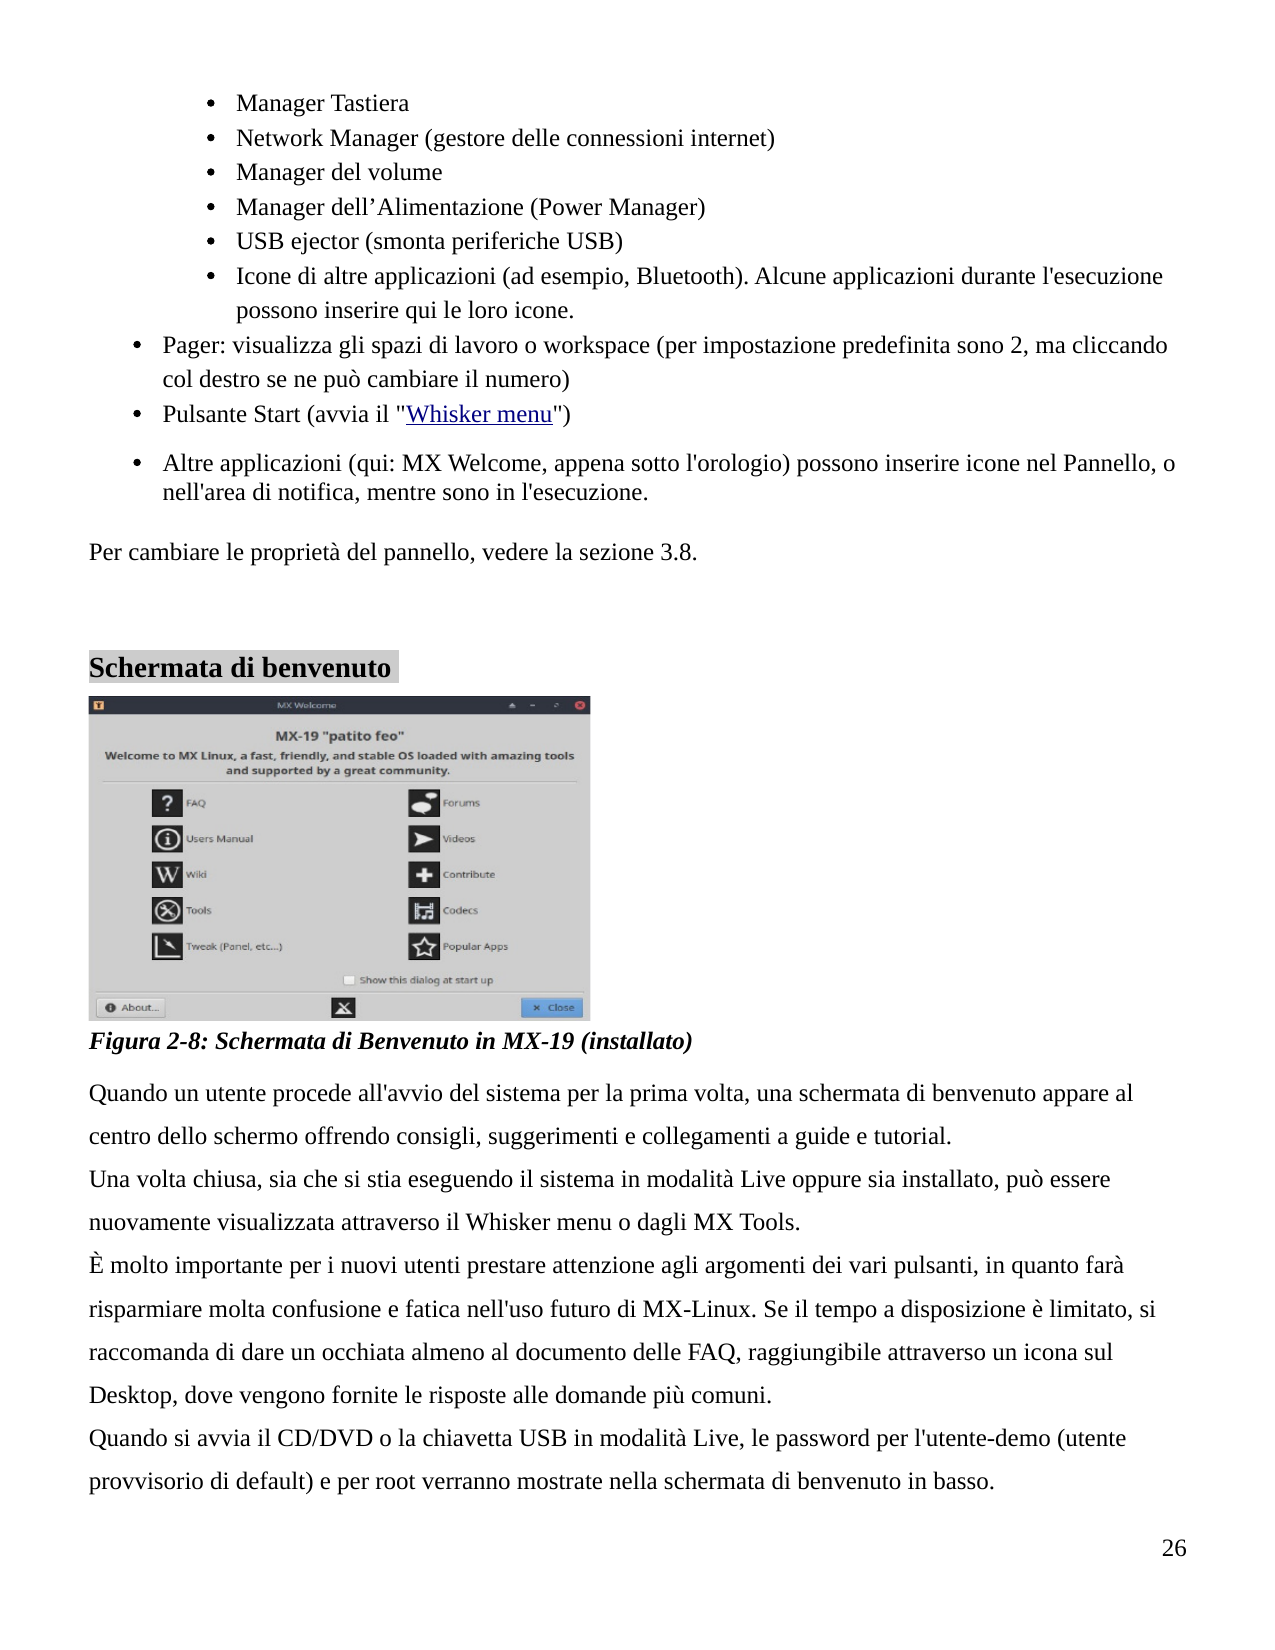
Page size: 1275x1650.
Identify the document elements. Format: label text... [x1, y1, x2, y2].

list Pulsante Start (avvia il "Whisker menu") [133, 399, 1186, 428]
list Altre applicazioni (qui: MX Welcome, appena sotto l'orologio) possono inserire icone nel Pannello, o nell'area di notifica, mentre sono in l'esecuzione. [133, 448, 1186, 505]
list Network Manager (gestore delle connessioni internet) [206, 123, 1186, 152]
list Pager: visualizza gli spazi di lavoro o workspace (per impostazione predefinita sono 2, ma cliccando col destro se ne può cambiare il numero) [133, 330, 1186, 393]
text Figura 2-8: Schermata di Benvenuto in MX-19 (installato) [88, 1026, 1186, 1055]
text Una volta chiusa, sia che si stia eseguendo il sistema in modalità Live oppure sia installato, può essere nuovamente visualizzata attraverso il Whisker menu o dagli MX Tools. [88, 1164, 1186, 1236]
subtitle Schermata di benvenuto [399, 650, 1186, 683]
text È molto importante per i nuovi utenti prestare attenzione agli argomenti dei vari pulsanti, in quanto farà risparmiare molta confusione e fatica nell'uso futuro di MX-Linux. Se il tempo a disposizione è limitato, si raccomanda di dare un occhiata almeno al documento delle FAQ, raggiungibile attraverso un icona sul Desktop, dove vengono fornite le risposte alle domande più comuni. [88, 1251, 1186, 1409]
picture [88, 696, 591, 1021]
list Manager dell’Alimentazione (Power Manager) [206, 192, 1186, 221]
list Icone di altre applicazioni (ad esempio, Bluetooth). Alcune applicazioni durante l'esecuzione possono inserire qui le loro icone. [206, 261, 1186, 324]
list USB ejector (smonta periferiche USB) [206, 226, 1186, 255]
text Per cambiare le proprietà del pannello, vedere la sezione 3.8. [88, 537, 1186, 566]
text Quando un utente procede all'avvio del sistema per la prima volta, una schermata di benvenuto appare al centro dello schermo offrendo consigli, suggerimenti e collegamenti a guide e tutorial. [88, 1078, 1186, 1150]
list Manager del volume [206, 157, 1186, 186]
list Manager Tastiera [206, 88, 1186, 117]
text Quando si avvia il CD/DVD o la chiavetta USB in modalità Live, le password per l'utente-demo (utente provvisorio di default) e per root verranno mostrate nella schermata di benvenuto in basso. [88, 1423, 1186, 1495]
